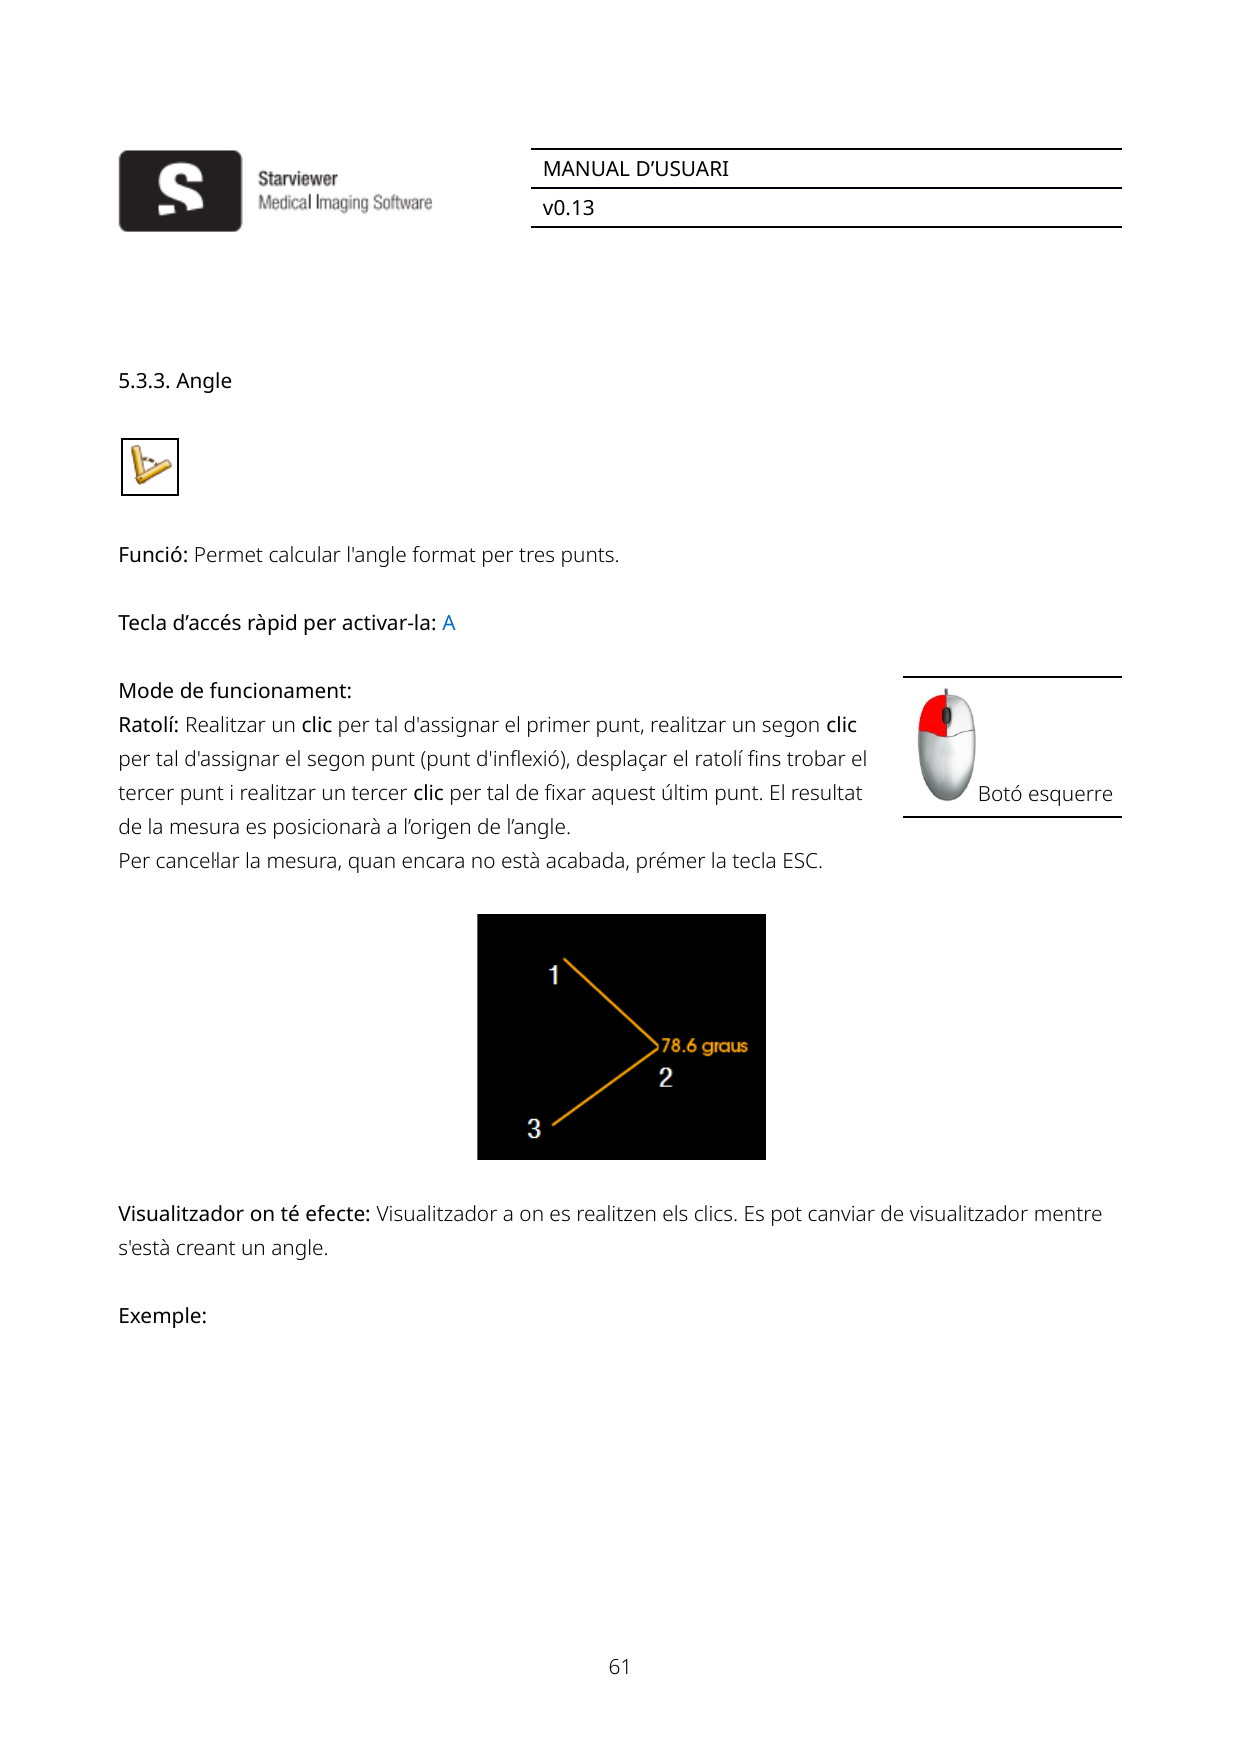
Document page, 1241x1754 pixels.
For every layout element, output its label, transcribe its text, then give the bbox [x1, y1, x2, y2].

subtitle Angle [118, 366, 1122, 395]
picture [915, 687, 978, 802]
picture [130, 441, 176, 486]
text Funció: Permet calcular l'angle format per tres punts. [118, 540, 1122, 568]
picture [477, 914, 766, 1160]
text Ratolí: Realitzar un clic per tal d'assignar el primer punt, realitzar un segon clic per tal d'assignar el segon punt (punt d'inflexió), desplaçar el ratolí fins trobar el tercer punt i realitzar un tercer clic per tal de fixar aquest últim punt. El resultat de la mesura es posicionarà a l’origen de l’angle. [118, 710, 1122, 841]
text Visualitzador on té efecte: Visualitzador a on es realitzen els clics. Es pot canviar de visualitzador mentre s'està creant un angle. [118, 1199, 1122, 1262]
text Tecla d’accés ràpid per activar-la: A [118, 608, 1122, 636]
text Exemple: [118, 1301, 1122, 1330]
text Botó esquerre [912, 687, 1113, 807]
text Mode de funcionament: [118, 676, 1122, 816]
text Per cancel·lar la mesura, quan encara no està acabada, prémer la tecla ESC. [118, 846, 1122, 875]
